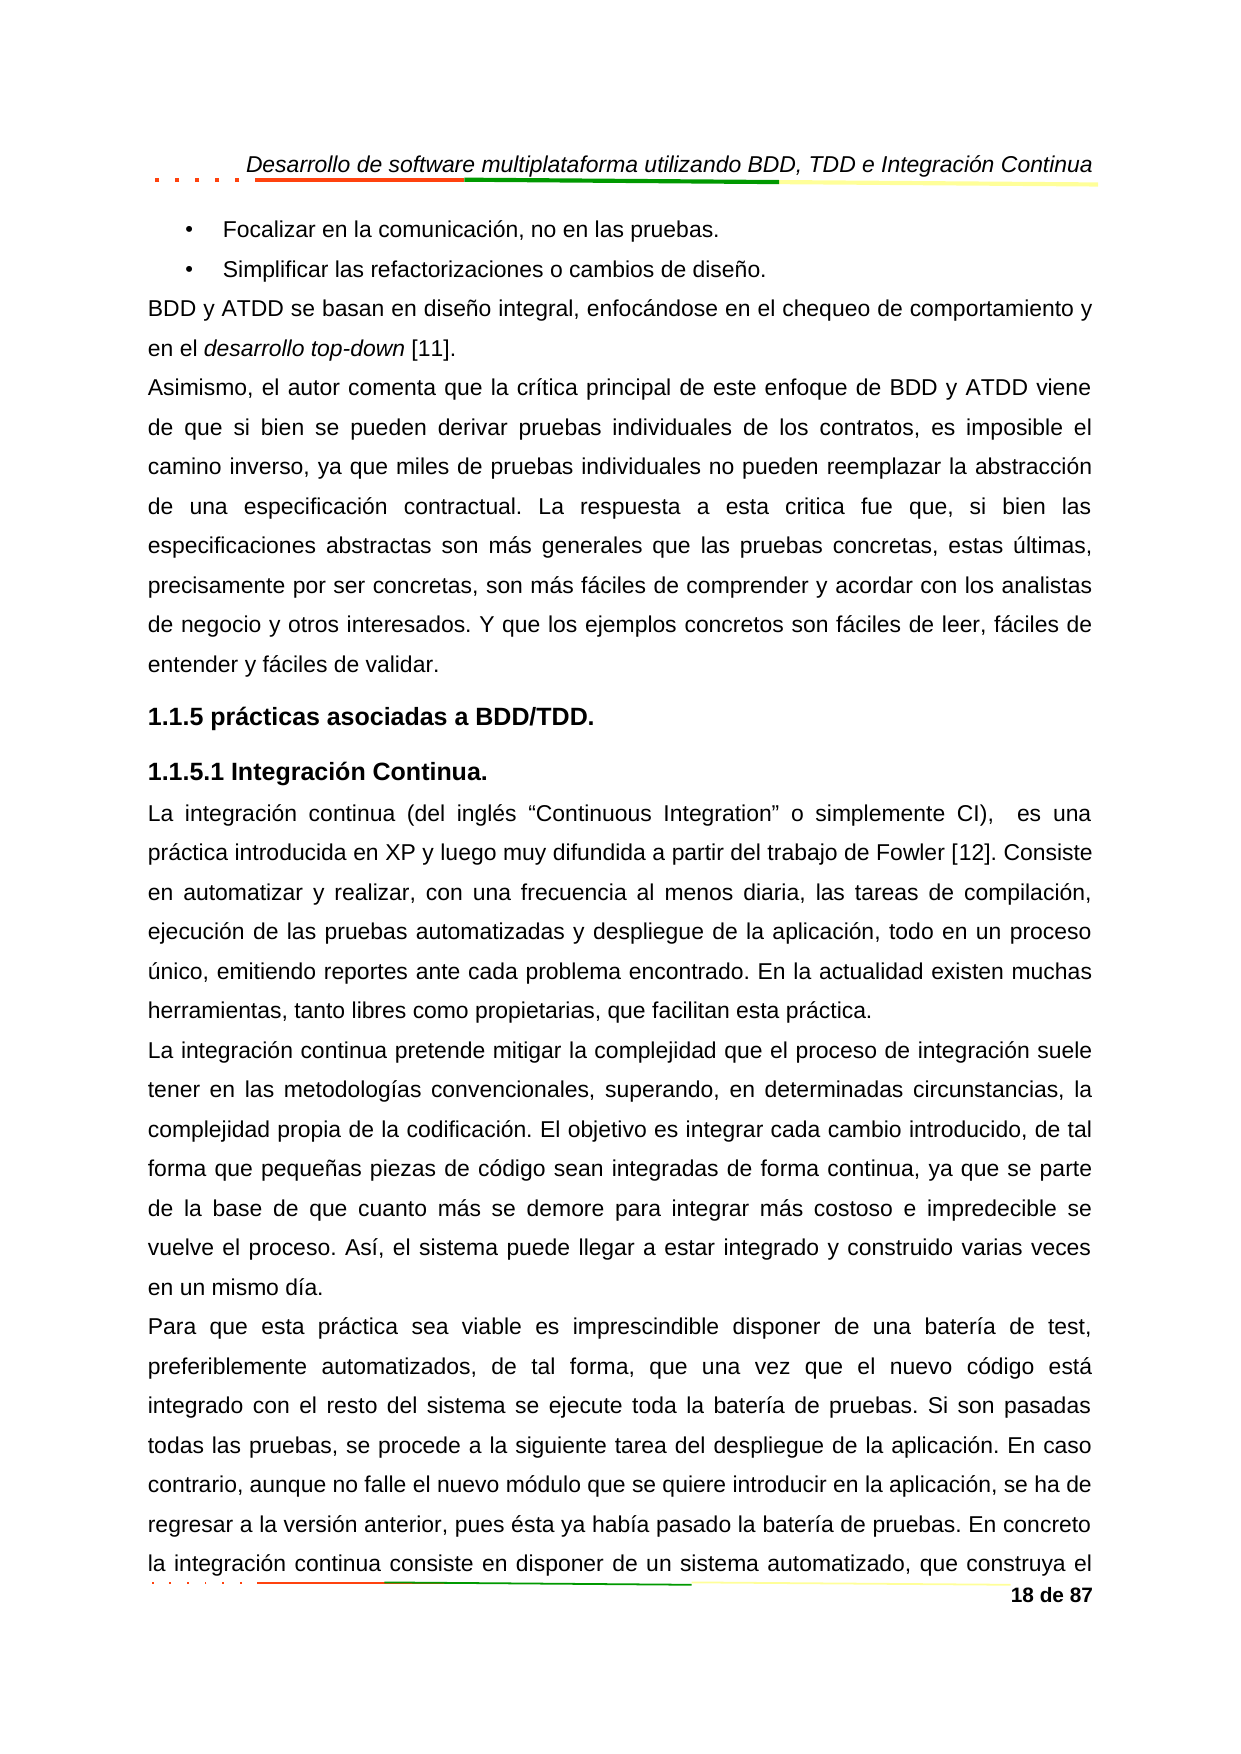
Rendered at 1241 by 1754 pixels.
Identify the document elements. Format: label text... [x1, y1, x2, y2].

text Para que esta práctica sea viable es imprescindible disponer de una batería de test, preferiblemente automatizados, de tal forma, que una vez que el nuevo código está integrado con el resto del sistema se ejecute toda la batería de pruebas. Si son pasadas todas las pruebas, se procede a la siguiente tarea del despliegue de la aplicación. En caso contrario, aunque no falle el nuevo módulo que se quiere introducir en la aplicación, se ha de regresar a la versión anterior, pues ésta ya había pasado la batería de pruebas. En concreto la integración continua consiste en disponer de un sistema automatizado, que construya el [148, 1313, 1093, 1576]
list Focalizar en la comunicación, no en las pruebas. [185, 216, 1093, 243]
text La integración continua (del inglés “Continuous Integration” o simplemente CI), es una práctica introducida en XP y luego muy difundida a partir del trabajo de Fowler [12]. Consiste en automatizar y realizar, con una frecuencia al menos diaria, las tareas de compilación, ejecución de las pruebas automatizadas y despliegue de la aplicación, todo en un proceso único, emitiendo reportes ante cada problema encontrado. En la actualidad existen muchas herramientas, tanto libres como propietarias, que facilitan esta práctica. [148, 800, 1093, 1024]
text La integración continua pretende mitigar la complejidad que el proceso de integración suele tener en las metodologías convencionales, superando, en determinadas circunstancias, la complejidad propia de la codificación. El objetivo es integrar cada cambio introducido, de tal forma que pequeñas piezas de código sean integradas de forma continua, ya que se parte de la base de que cuanto más se demore para integrar más costoso e impredecible se vuelve el proceso. Así, el sistema puede llegar a estar integrado y construido varias veces en un mismo día. [148, 1037, 1093, 1300]
text BDD y ATDD se basan en diseño integral, enfocándose en el chequeo de comportamiento y en el desarrollo top-down [11]. [148, 295, 1093, 361]
text 1.1.5.1 Integración Continua. [148, 757, 1093, 786]
text Asimismo, el autor comenta que la crítica principal de este enfoque de BDD y ATDD viene de que si bien se pueden derivar pruebas individuales de los contratos, es imposible el camino inverso, ya que miles de pruebas individuales no pueden reemplazar la abstracción de una especificación contractual. La respuesta a esta critica fue que, si bien las especificaciones abstractas son más generales que las pruebas concretas, estas últimas, precisamente por ser concretas, son más fáciles de comprender y acordar con los analistas de negocio y otros interesados. Y que los ejemplos concretos son fáciles de leer, fáciles de entender y fáciles de validar. [148, 374, 1093, 677]
list Simplificar las refactorizaciones o cambios de diseño. [185, 256, 1093, 282]
text 1.1.5 prácticas asociadas a BDD/TDD. [148, 702, 1093, 731]
